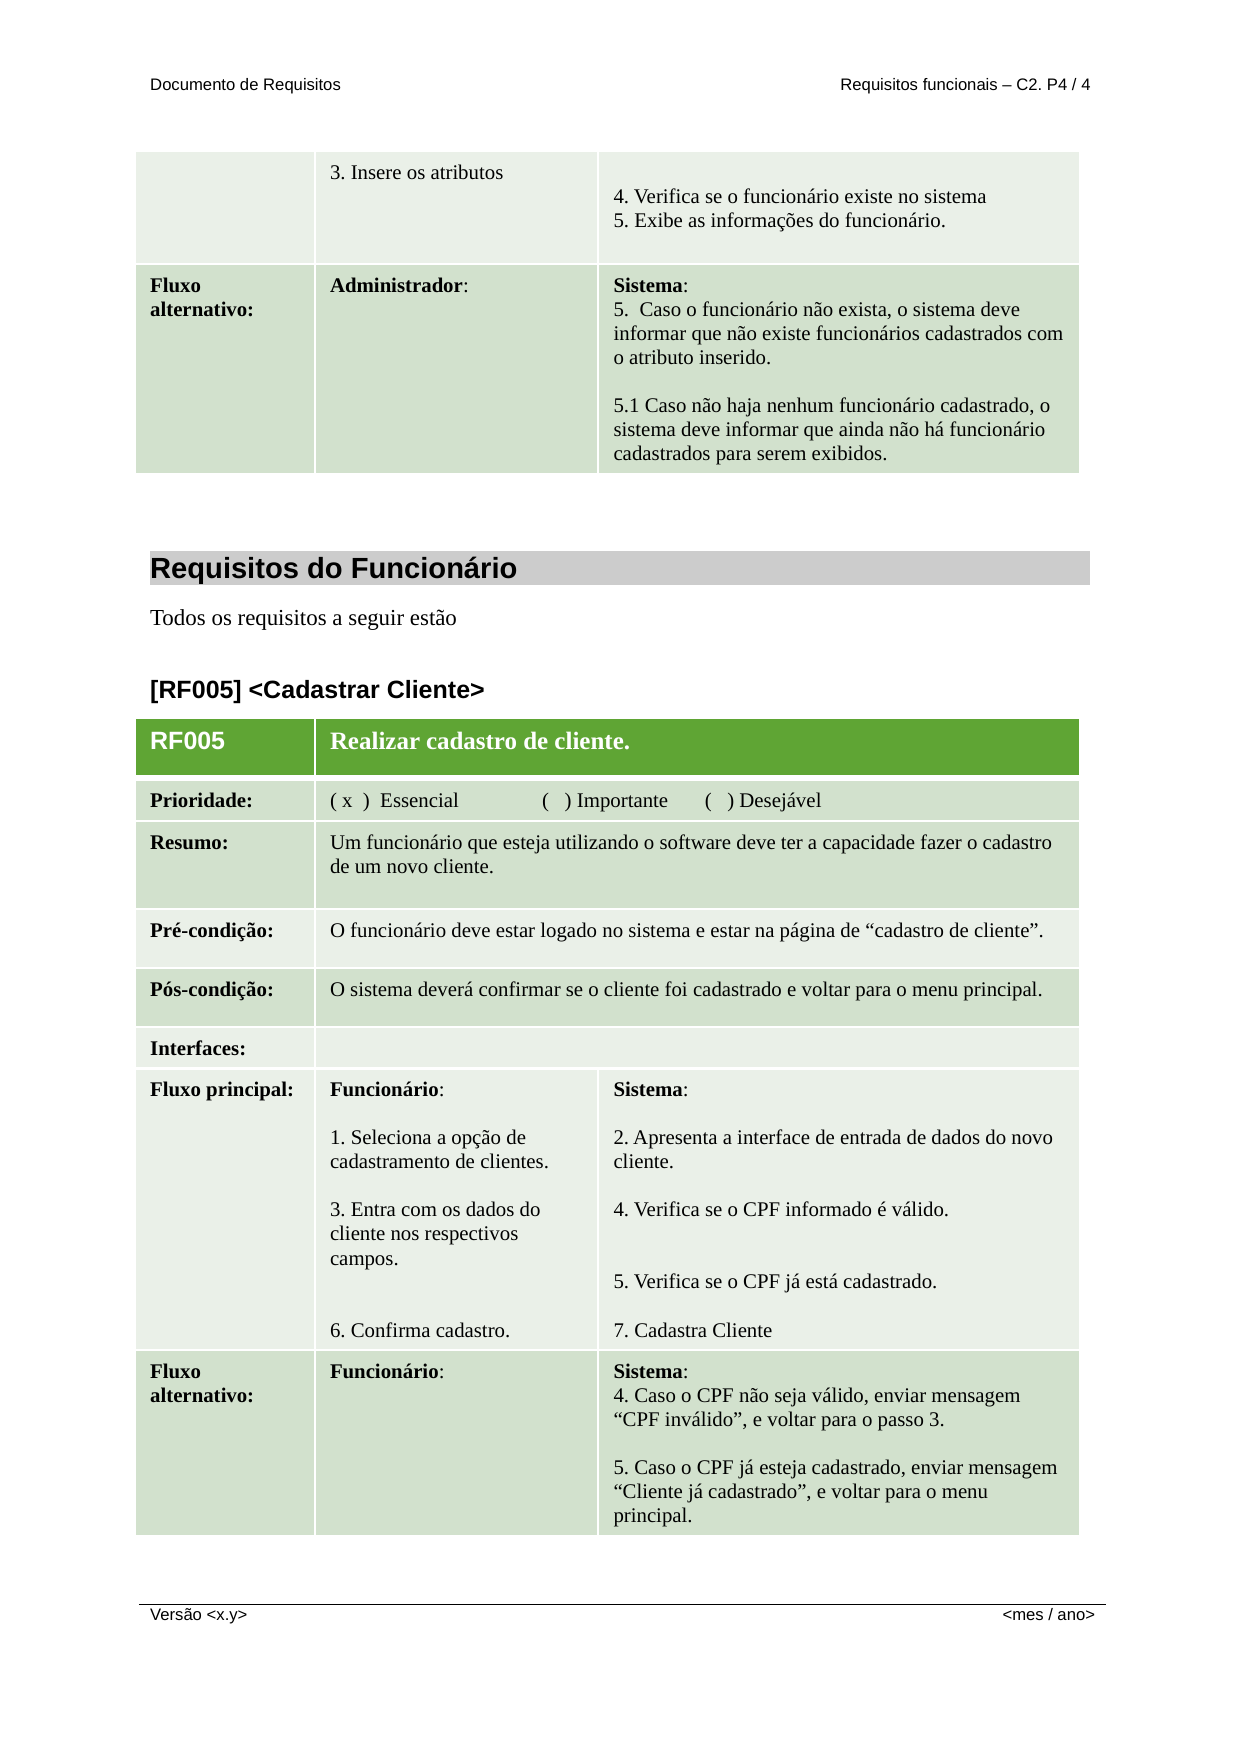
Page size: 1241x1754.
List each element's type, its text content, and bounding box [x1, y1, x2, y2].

table_cell Sistema: 2. Apresenta a interface de entrada de dados do novo cliente. 4. Verifica se o CPF informado é válido. 5. Verifica se o CPF já está cadastrado. 7. Cadastra Cliente [599, 1070, 1079, 1349]
table_cell O sistema deverá confirmar se o cliente foi cadastrado e voltar para o menu principal. [316, 969, 1079, 1026]
table_cell Interfaces: [136, 1028, 314, 1067]
table_cell O funcionário deve estar logado no sistema e estar na página de “cadastro de cliente”. [316, 910, 1079, 967]
table_cell Resumo: [136, 822, 314, 908]
table_cell Pré-condição: [136, 910, 314, 967]
table_cell Um funcionário que esteja utilizando o software deve ter a capacidade fazer o cadastro de um novo cliente. [316, 822, 1079, 908]
table_header Realizar cadastro de cliente. [316, 719, 1079, 775]
text [RF005] <Cadastrar Cliente> [150, 675, 1090, 704]
table_cell Fluxo principal: [136, 1070, 314, 1349]
table_cell Pós-condição: [136, 969, 314, 1026]
table_cell Fluxo alternativo: [136, 1351, 314, 1535]
table_cell Sistema: 5. Caso o funcionário não exista, o sistema deve informar que não existe funcionários cadastrados com o atributo inserido. 5.1 Caso não haja nenhum funcionário cadastrado, o sistema deve informar que ainda não há funcionário cadastrados para serem exibidos. [599, 265, 1079, 473]
table_cell [316, 1028, 1079, 1067]
table_cell Prioridade: [136, 781, 314, 820]
subtitle Requisitos do Funcionário [150, 551, 1090, 585]
table_cell Sistema: 4. Caso o CPF não seja válido, enviar mensagem “CPF inválido”, e voltar para o passo 3. 5. Caso o CPF já esteja cadastrado, enviar mensagem “Cliente já cadastrado”, e voltar para o menu principal. [599, 1351, 1079, 1535]
table_cell Administrador: [316, 265, 597, 473]
table_cell Fluxo alternativo: [136, 265, 314, 473]
table_cell 4. Verifica se o funcionário existe no sistema 5. Exibe as informações do funcionário. [599, 152, 1079, 263]
table_cell [136, 152, 314, 263]
table_cell ( x ) Essencial ( ) Importante ( ) Desejável [316, 781, 1079, 820]
table_cell Funcionário: [316, 1351, 597, 1535]
table_header RF005 [136, 719, 314, 775]
table_cell 3. Insere os atributos [316, 152, 597, 263]
table_cell Funcionário: 1. Seleciona a opção de cadastramento de clientes. 3. Entra com os dados do cliente nos respectivos campos. 6. Confirma cadastro. [316, 1070, 597, 1349]
text Todos os requisitos a seguir estão [150, 604, 1090, 630]
